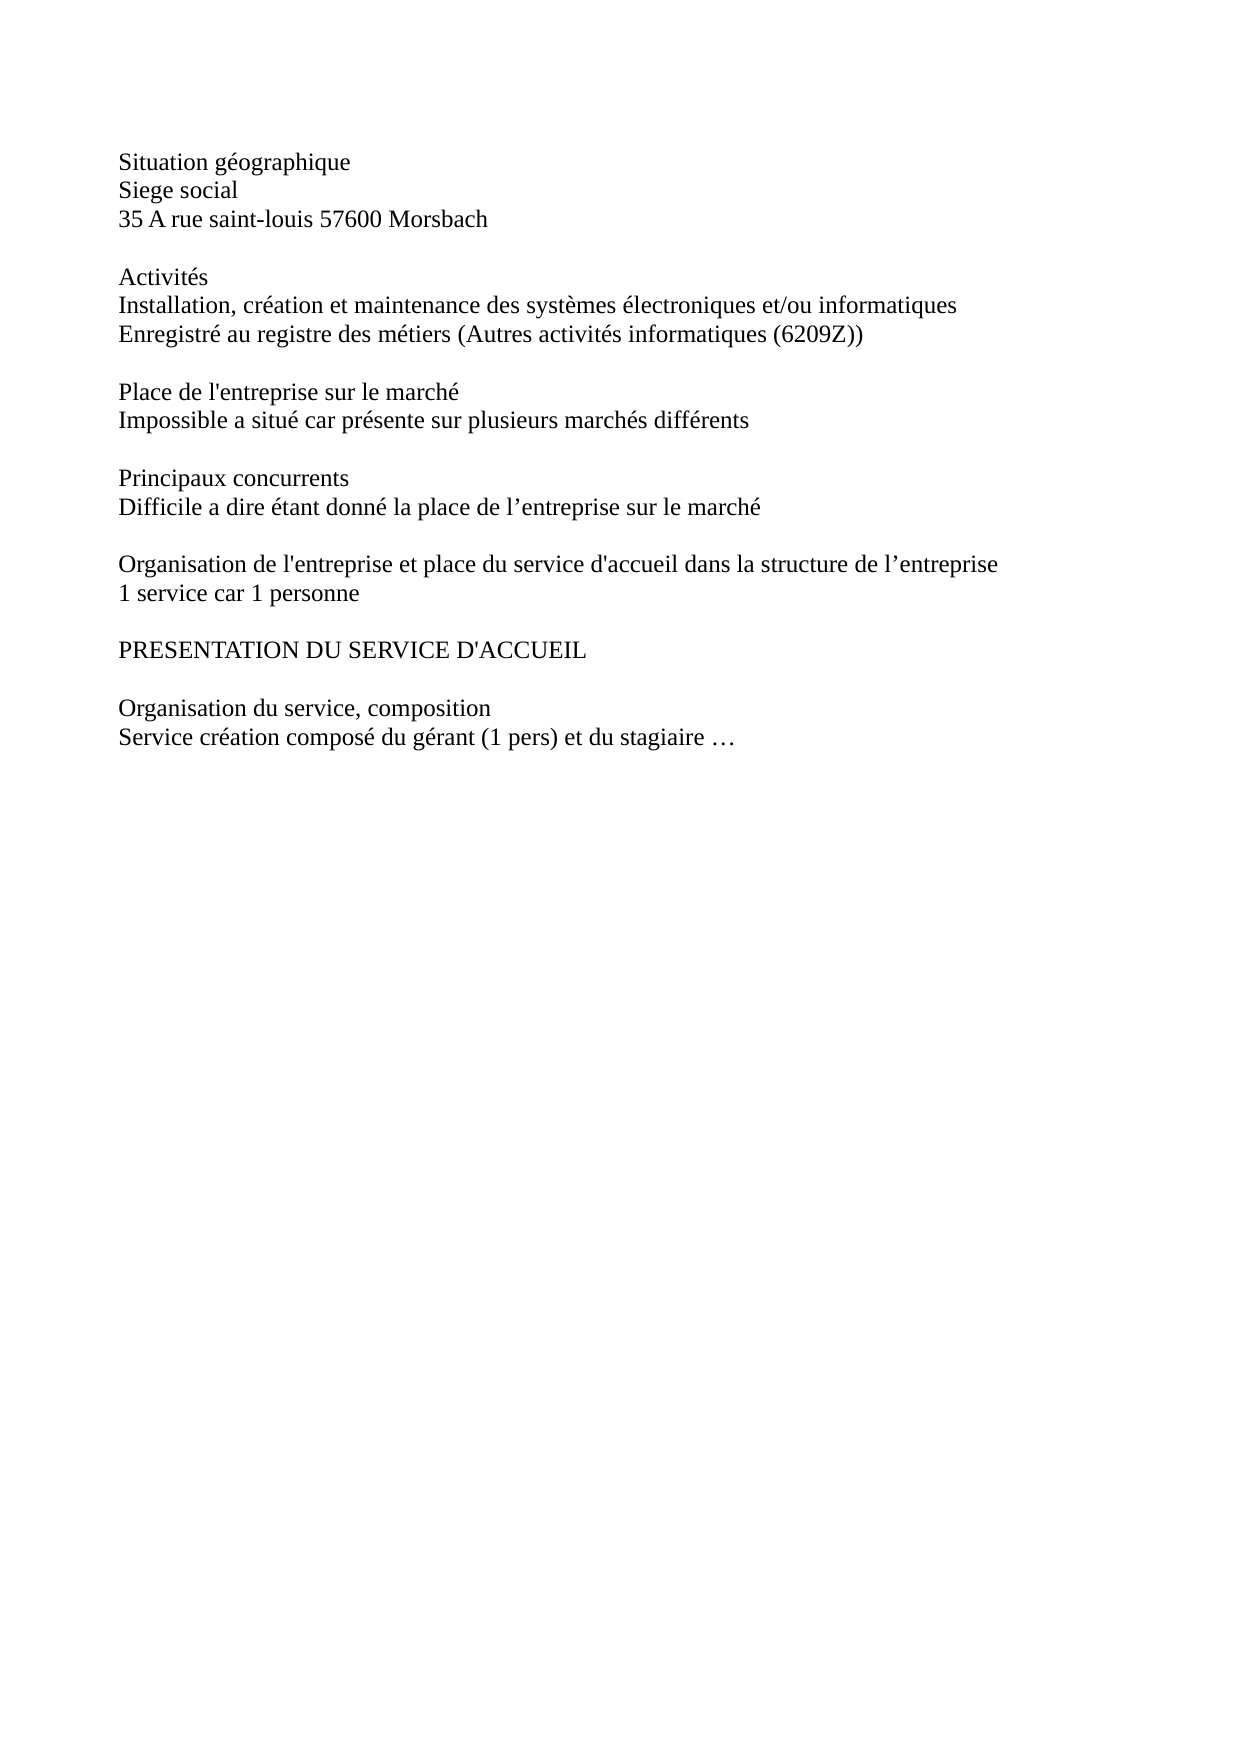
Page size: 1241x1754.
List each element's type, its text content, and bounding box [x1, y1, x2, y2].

text 35 A rue saint-louis 57600 Morsbach [118, 204, 1122, 233]
text Situation géographique [118, 147, 1122, 176]
text Installation, création et maintenance des systèmes électroniques et/ou informatiques [118, 291, 1122, 319]
text Service création composé du gérant (1 pers) et du stagiaire … [118, 722, 1122, 751]
text Siege social [118, 176, 1122, 204]
text Organisation de l'entreprise et place du service d'accueil dans la structure de l’entreprise [118, 549, 1122, 578]
text Activités [118, 262, 1122, 291]
text 1 service car 1 personne [118, 578, 1122, 607]
text Difficile a dire étant donné la place de l’entreprise sur le marché [118, 492, 1122, 521]
text Enregistré au registre des métiers (Autres activités informatiques (6209Z)) [118, 319, 1122, 348]
text PRESENTATION DU SERVICE D'ACCUEIL [118, 636, 1122, 664]
text Principaux concurrents [118, 463, 1122, 492]
text Impossible a situé car présente sur plusieurs marchés différents [118, 406, 1122, 434]
text Place de l'entreprise sur le marché [118, 377, 1122, 406]
text Organisation du service, composition [118, 693, 1122, 722]
